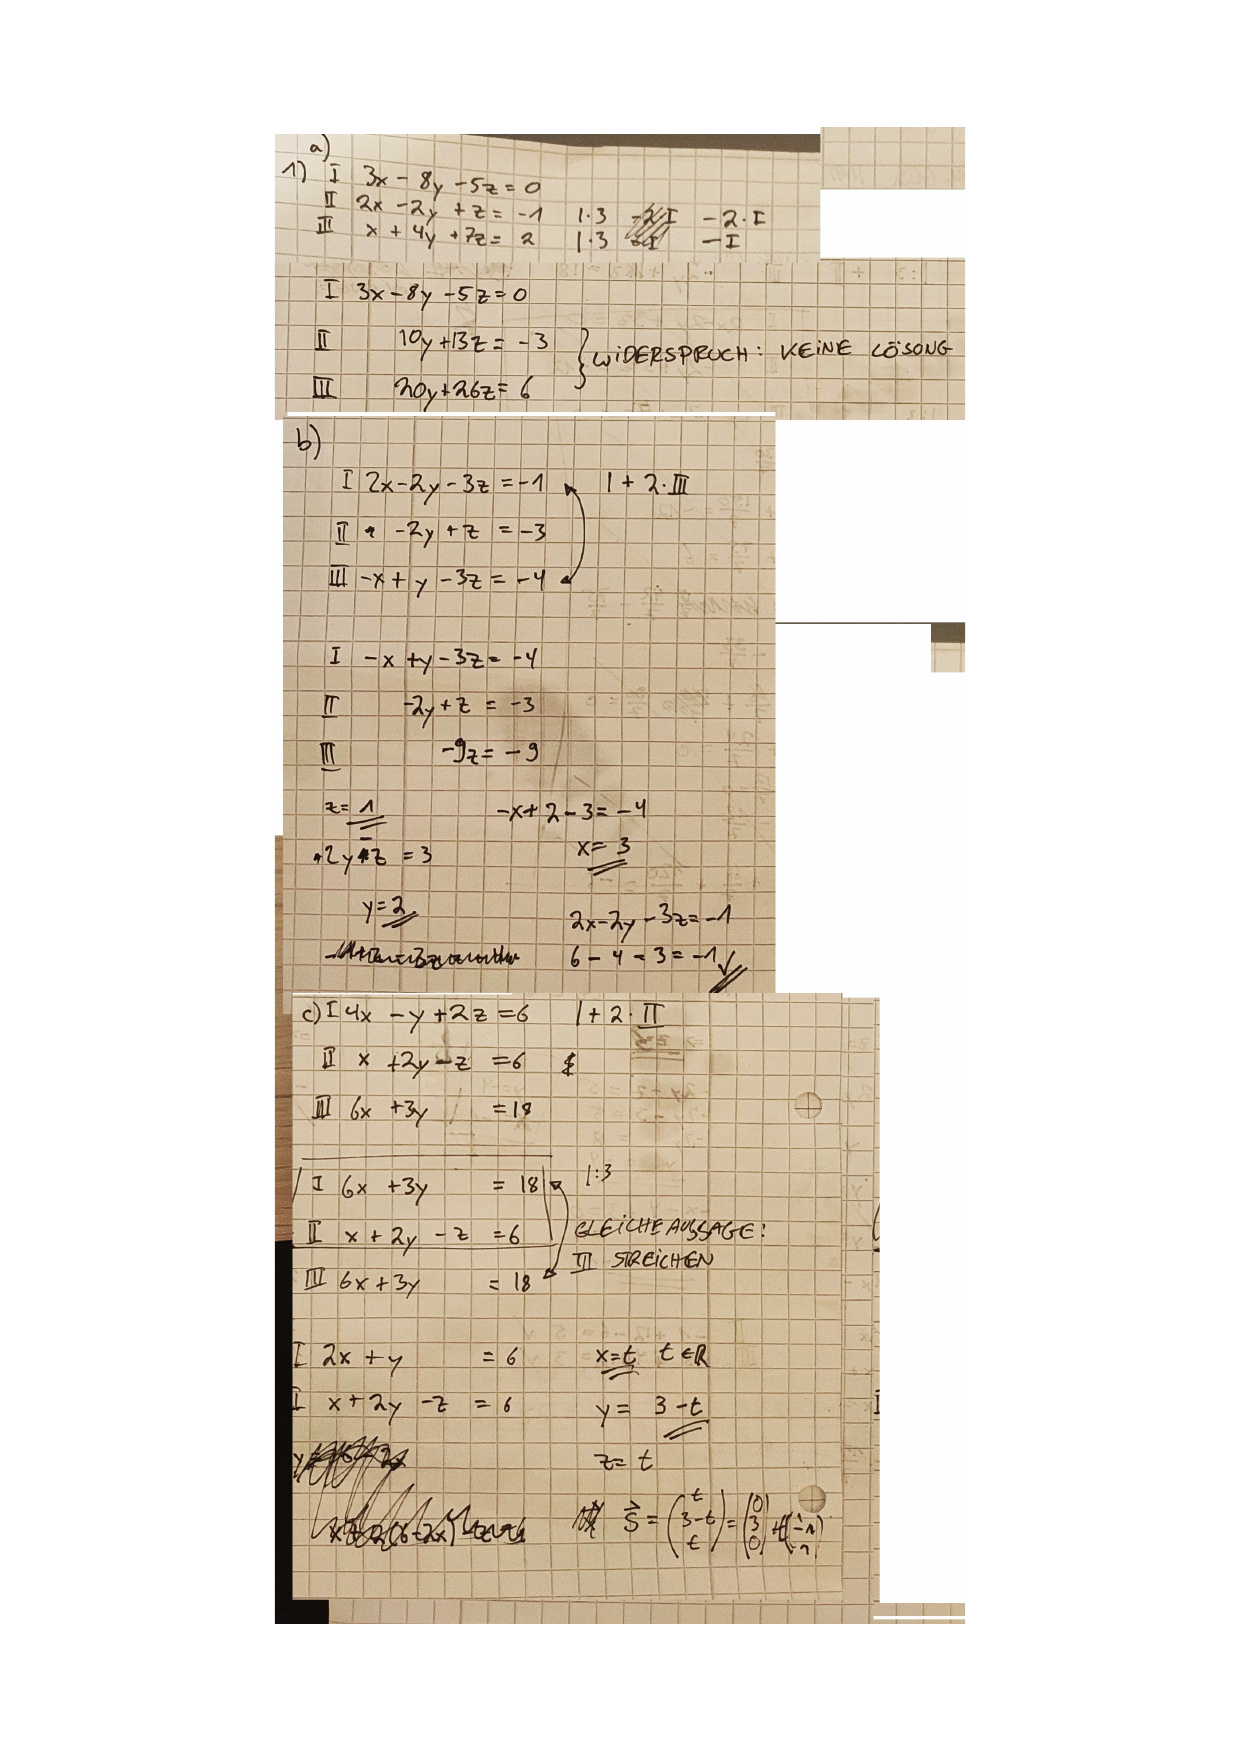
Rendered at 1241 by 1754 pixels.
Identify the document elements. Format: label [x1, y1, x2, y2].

picture [274, 127, 966, 1624]
